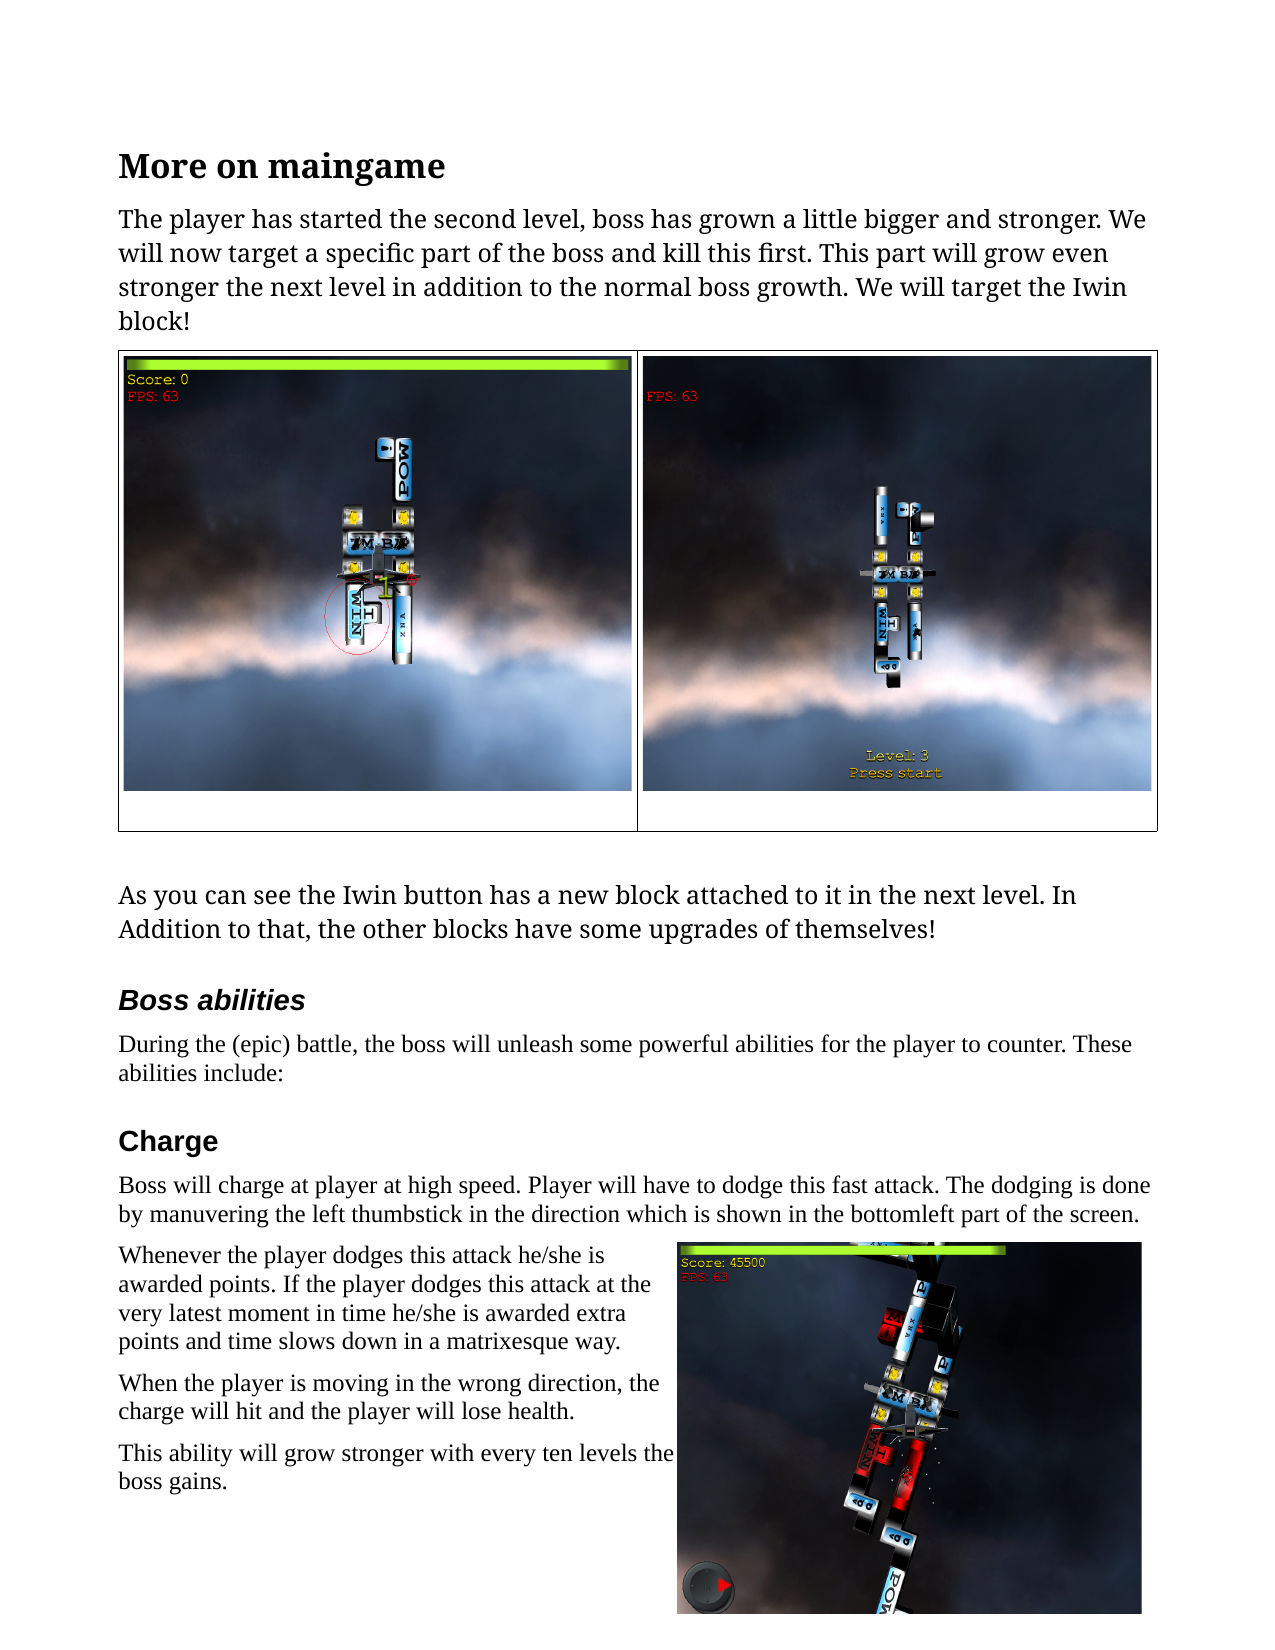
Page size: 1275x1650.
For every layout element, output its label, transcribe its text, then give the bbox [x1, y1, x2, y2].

picture [677, 1242, 1142, 1614]
text The player has started the second level, boss has grown a little bigger and stronger. We will now target a specific part of the boss and kill this first. This part will grow even stronger the next level in addition to the normal boss growth. We will target the Iwin block! [118, 201, 1157, 338]
text During the (epic) battle, the boss will unleash some powerful abilities for the player to counter. These abilities include: [118, 1029, 1157, 1087]
table_header [638, 351, 1157, 831]
text Whenever the player dodges this attack he/she is awarded points. If the player dodges this attack at the very latest moment in time he/she is awarded extra points and time slows down in a matrixesque way. [118, 1240, 1157, 1355]
text Boss will charge at player at high speed. Player will have to dodge this fast attack. The dodging is done by manuvering the left thumbstick in the direction which is shown in the bottomleft part of the screen. [118, 1170, 1157, 1228]
text As you can see the Iwin button has a new block attached to it in the next level. In Addition to that, the other blocks have some upgrades of themselves! [118, 877, 1157, 946]
text When the player is moving in the wrong direction, the charge will hit and the player will lose health. [118, 1368, 677, 1425]
subtitle Boss abilities [118, 983, 1157, 1017]
text This ability will grow stronger with every ten levels the boss gains. [118, 1438, 677, 1495]
subtitle Charge [118, 1124, 1157, 1158]
table_header [119, 351, 637, 831]
subtitle More on maingame [118, 143, 1157, 189]
picture [642, 356, 1152, 791]
